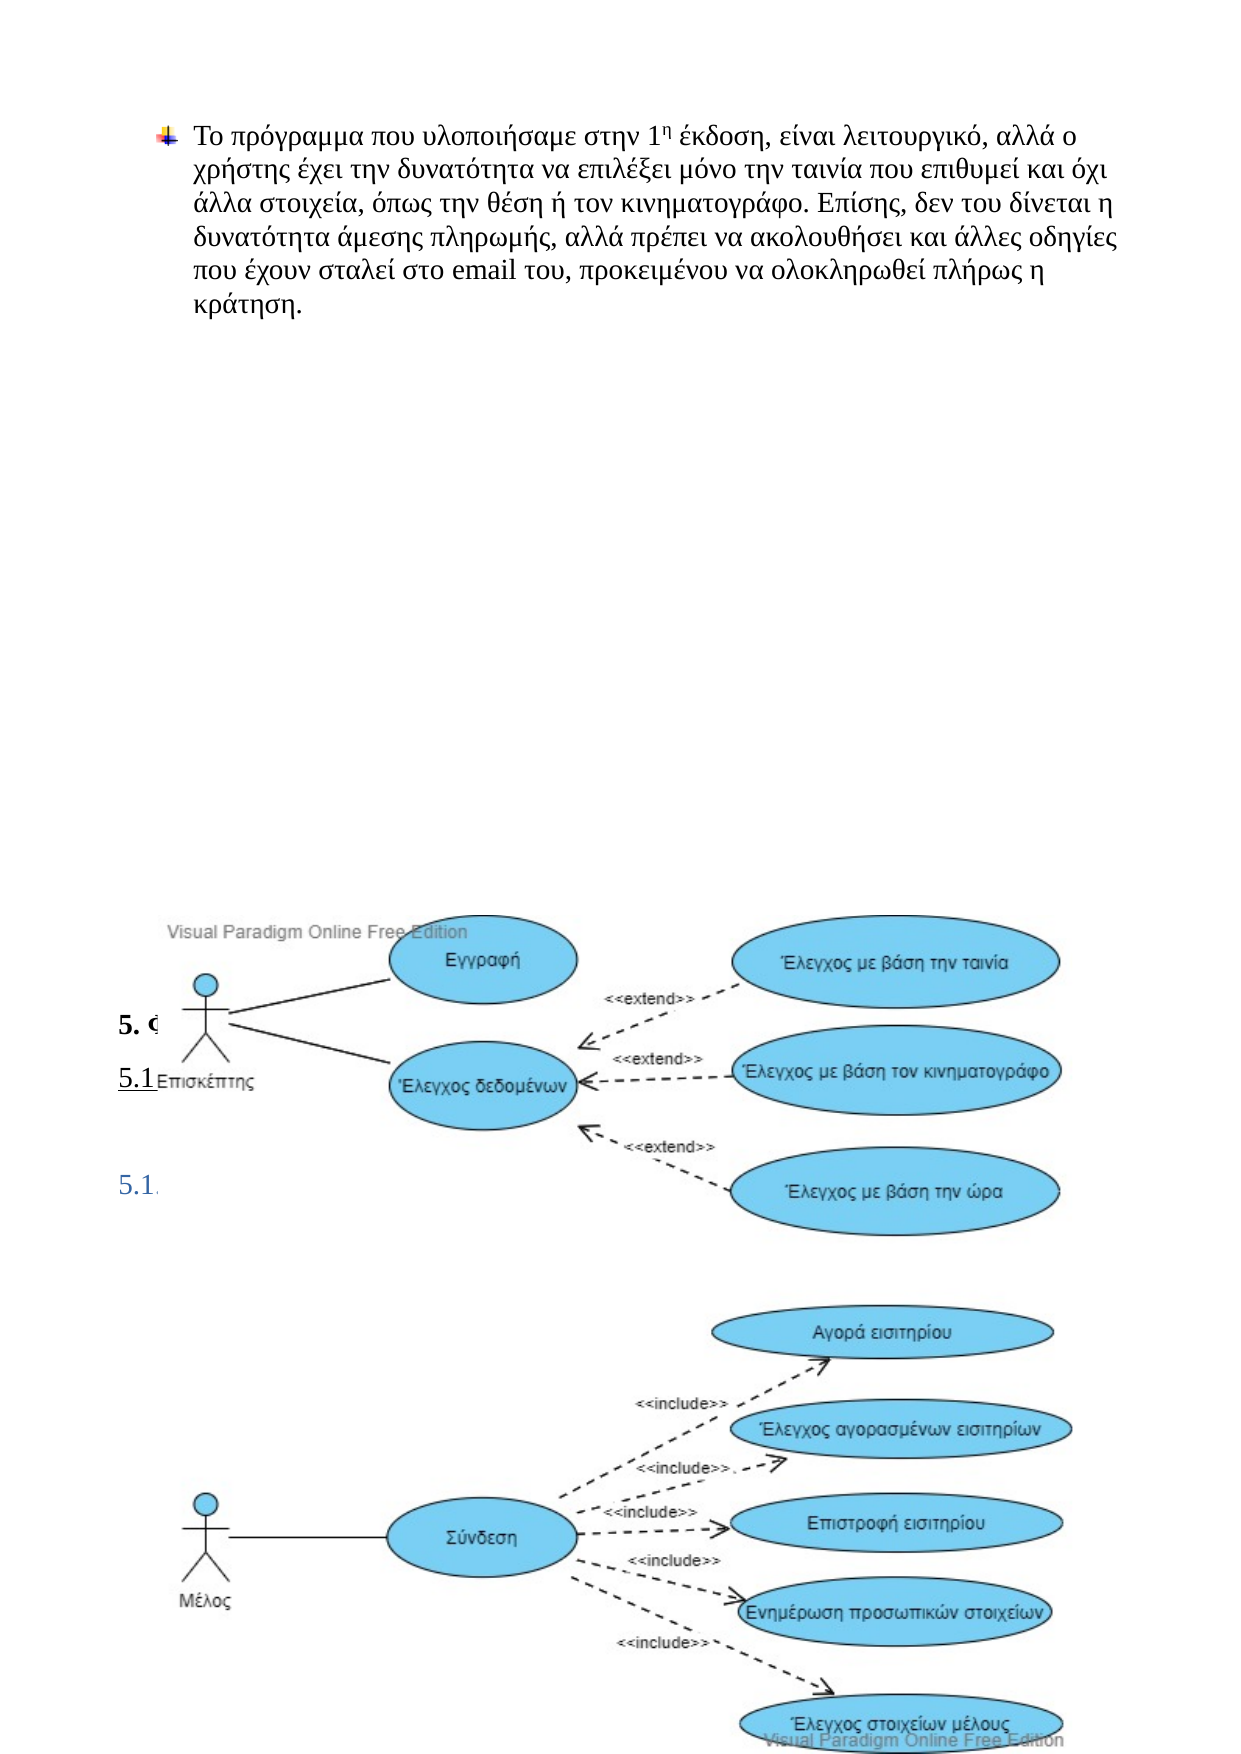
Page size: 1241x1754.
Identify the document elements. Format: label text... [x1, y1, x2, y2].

text 5. Φάση: Κατασκευή (Construction) [118, 1007, 157, 1041]
text 5.1 Ανάλυση-Σχεδιασμός [118, 1061, 157, 1090]
text 5. Φάση: Κατασκευή (Construction) [1073, 1007, 1122, 1041]
text 5.1.1 Διαγράμματα Περιπτώσεων Χρήσης (3η έκδοση) [1073, 1167, 1122, 1200]
text 5.1 Ανάλυση-Σχεδιασμός [1073, 1061, 1122, 1094]
list Το πρόγραμμα που υλοποιήσαμε στην 1η έκδοση, είναι λειτουργικό, αλλά ο χρήστης έχει την δυνατότητα να επιλέξει μόνο την ταινία που επιθυμεί και όχι άλλα στοιχεία, όπως την θέση ή τον κινηματογράφο. Επίσης, δεν του δίνεται η δυνατότητα άμεσης πληρωμής, αλλά πρέπει να ακολουθήσει και άλλες οδηγίες που έχουν σταλεί στο email του, προκειμένου να ολοκληρωθεί πλήρως η κράτηση. [156, 118, 1122, 319]
text 5.1.1 Διαγράμματα Περιπτώσεων Χρήσης (3η έκδοση) [118, 1167, 157, 1200]
